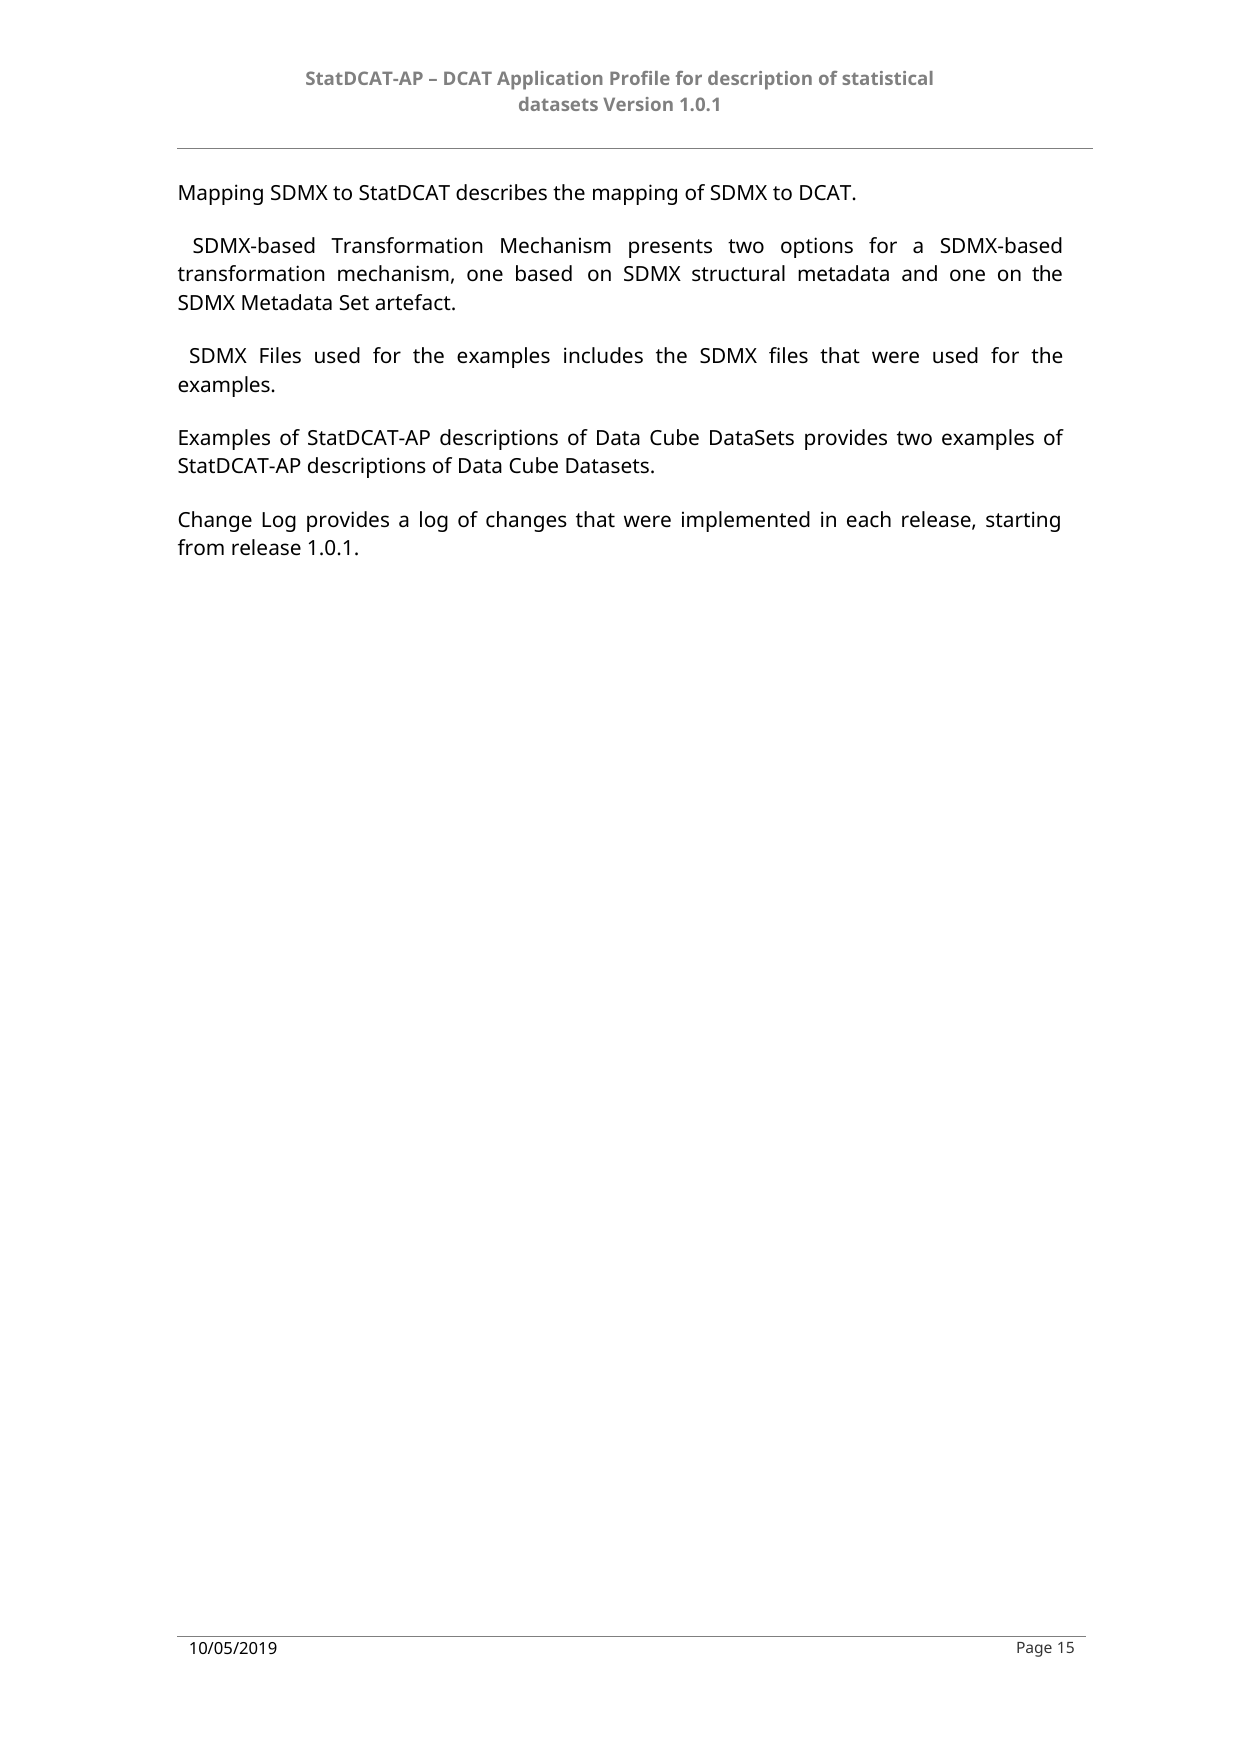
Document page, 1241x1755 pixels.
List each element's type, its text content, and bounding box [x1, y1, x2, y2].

text Annex VIII provides a log of changes that were implemented in each release, starting from release 1.0.1. [177, 505, 1063, 562]
text Annex VII provides two examples of StatDCAT-AP descriptions of Data Cube Datasets. [177, 423, 1063, 480]
text Annex V presents two options for a SDMX-based transformation mechanism, one based on SDMX structural metadata and one on the SDMX Metadata Set artefact. [177, 231, 1063, 316]
text Annex VI includes the SDMX files that were used for the examples. [177, 341, 1063, 398]
text Annex IV describes the mapping of SDMX to DCAT. [177, 178, 1063, 206]
